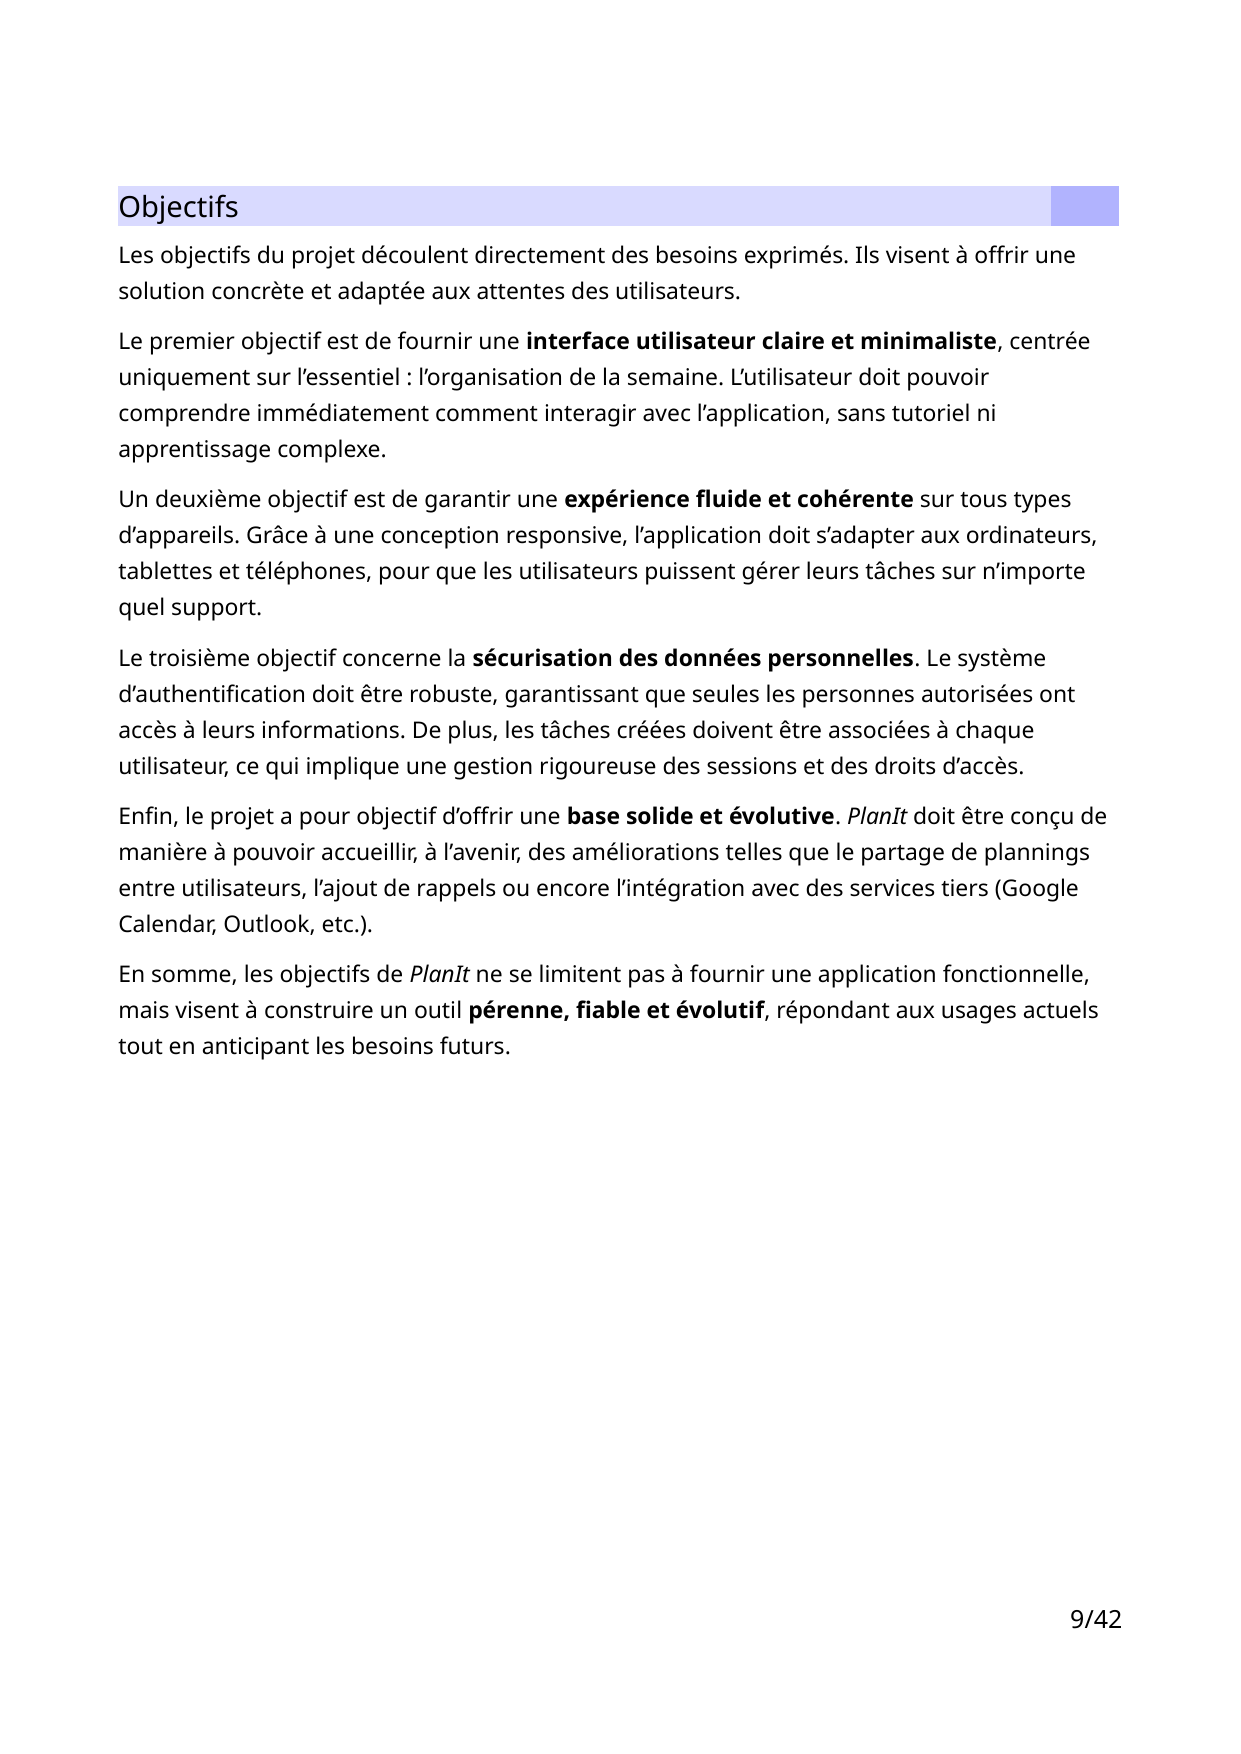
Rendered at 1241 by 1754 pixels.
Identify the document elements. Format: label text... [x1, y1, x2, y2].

text Le premier objectif est de fournir une interface utilisateur claire et minimaliste, centrée uniquement sur l’essentiel : l’organisation de la semaine. L’utilisateur doit pouvoir comprendre immédiatement comment interagir avec l’application, sans tutoriel ni apprentissage complexe. [118, 325, 1122, 464]
text Le troisième objectif concerne la sécurisation des données personnelles. Le système d’authentification doit être robuste, garantissant que seules les personnes autorisées ont accès à leurs informations. De plus, les tâches créées doivent être associées à chaque utilisateur, ce qui implique une gestion rigoureuse des sessions et des droits d’accès. [118, 642, 1122, 781]
text En somme, les objectifs de PlanIt ne se limitent pas à fournir une application fonctionnelle, mais visent à construire un outil pérenne, fiable et évolutif, répondant aux usages actuels tout en anticipant les besoins futurs. [118, 958, 1122, 1062]
text Enfin, le projet a pour objectif d’offrir une base solide et évolutive. PlanIt doit être conçu de manière à pouvoir accueillir, à l’avenir, des améliorations telles que le partage de plannings entre utilisateurs, l’ajout de rappels ou encore l’intégration avec des services tiers (Google Calendar, Outlook, etc.). [118, 800, 1122, 939]
subtitle Objectifs [118, 186, 1122, 226]
text Les objectifs du projet découlent directement des besoins exprimés. Ils visent à offrir une solution concrète et adaptée aux attentes des utilisateurs. [118, 239, 1122, 306]
text Un deuxième objectif est de garantir une expérience fluide et cohérente sur tous types d’appareils. Grâce à une conception responsive, l’application doit s’adapter aux ordinateurs, tablettes et téléphones, pour que les utilisateurs puissent gérer leurs tâches sur n’importe quel support. [118, 483, 1122, 622]
